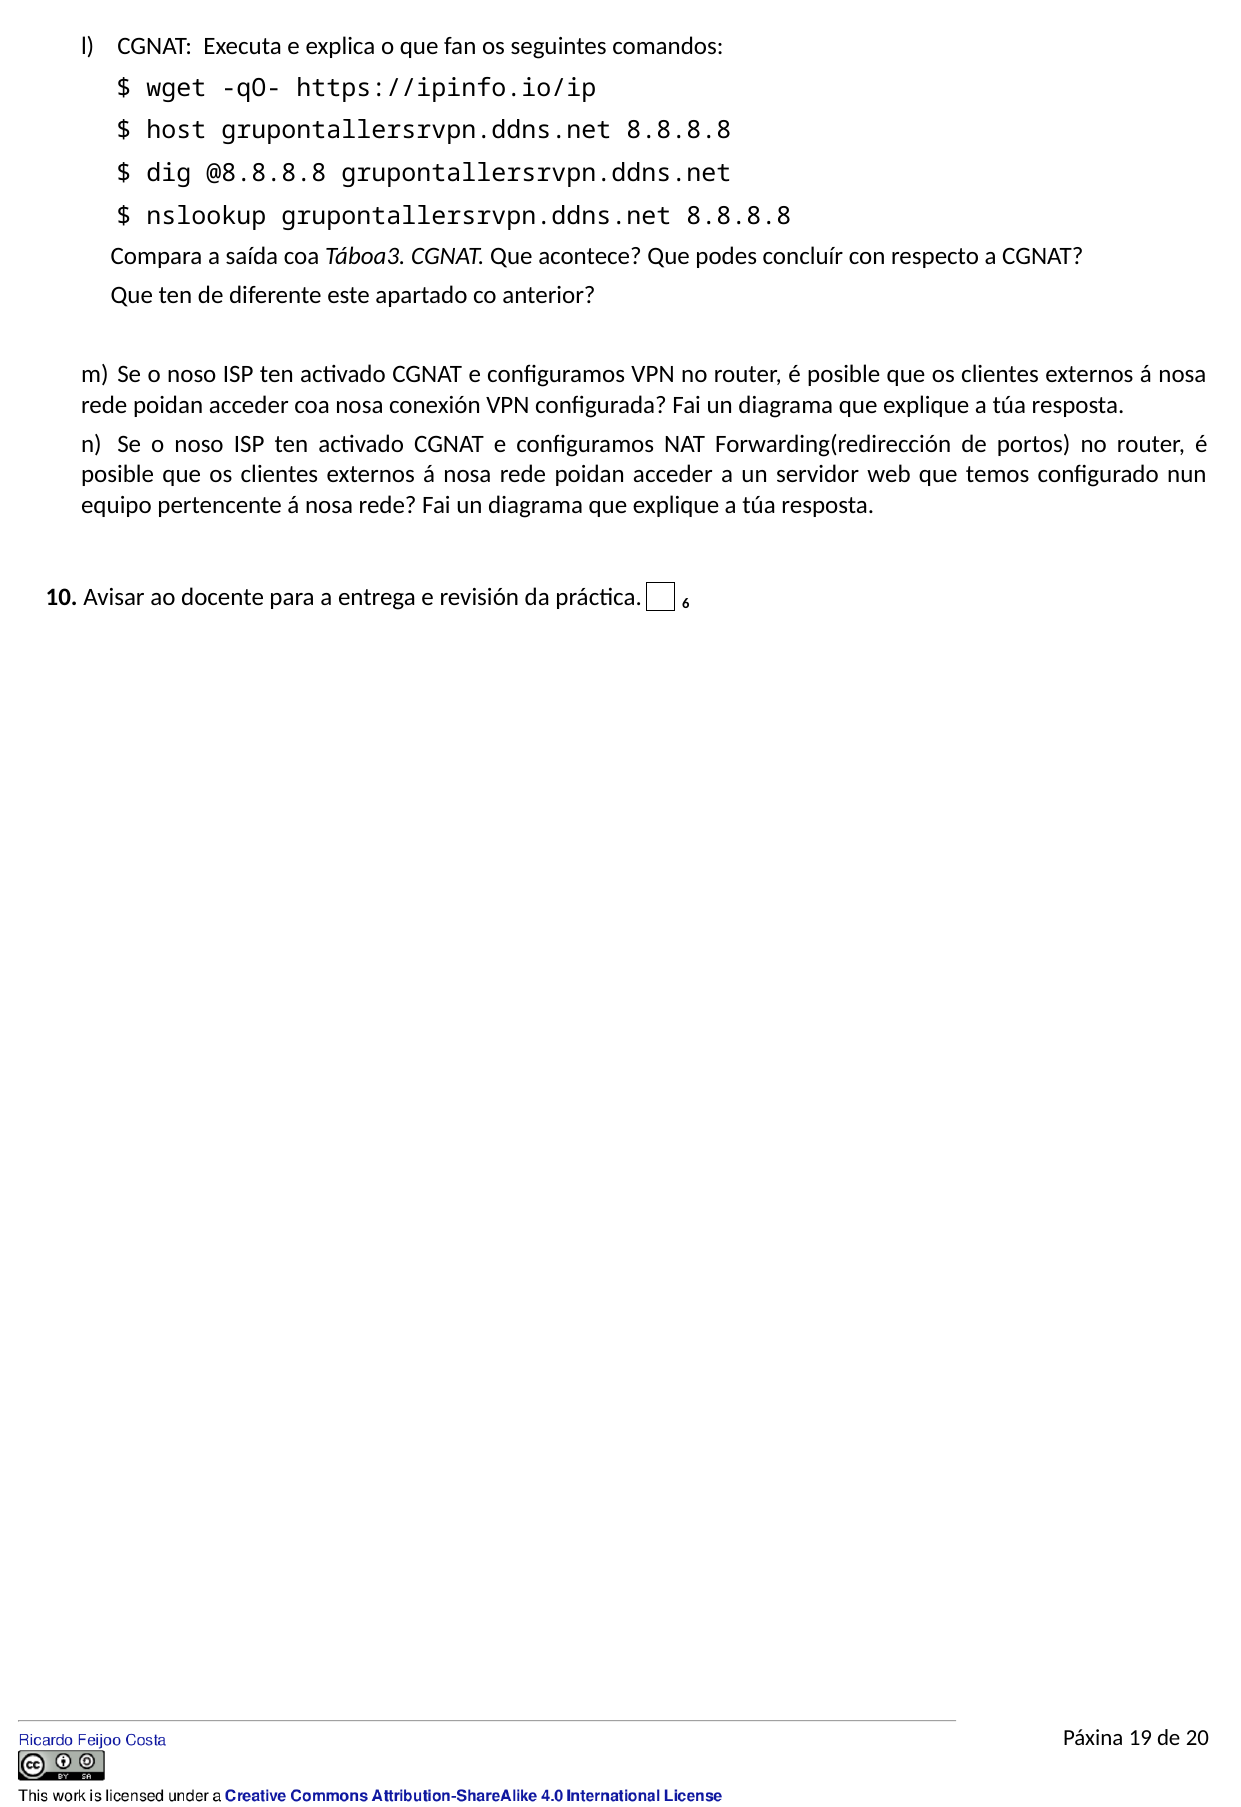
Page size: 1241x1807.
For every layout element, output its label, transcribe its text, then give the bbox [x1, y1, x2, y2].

list Compara a saída coa Táboa3. CGNAT. Que acontece? Que podes concluír con respecto a CGNAT? [75, 240, 1209, 271]
list 10. Avisar ao docente para a entrega e revisión da práctica. 6 [45, 581, 1209, 612]
list Se o noso ISP ten activado CGNAT e configuramos VPN no router, é posible que os clientes externos á nosa rede poidan acceder coa nosa conexión VPN configurada? Fai un diagrama que explique a túa resposta. [81, 358, 1209, 419]
list Que ten de diferente este apartado co anterior? [75, 280, 1209, 310]
list CGNAT: Executa e explica o que fan os seguintes comandos: [81, 30, 1209, 60]
picture [8, 1715, 957, 1806]
list $ host grupontallersrvpn.ddns.net 8.8.8.8 [116, 112, 1209, 146]
list $ nslookup grupontallersrvpn.ddns.net 8.8.8.8 [116, 198, 1209, 232]
list $ dig @8.8.8.8 grupontallersrvpn.ddns.net [116, 155, 1209, 189]
list Se o noso ISP ten activado CGNAT e configuramos NAT Forwarding(redirección de portos) no router, é posible que os clientes externos á nosa rede poidan acceder a un servidor web que temos configurado nun equipo pertencente á nosa rede? Fai un diagrama que explique a túa resposta. [81, 428, 1209, 519]
list $ wget -qO- https://ipinfo.io/ip [116, 69, 1209, 103]
